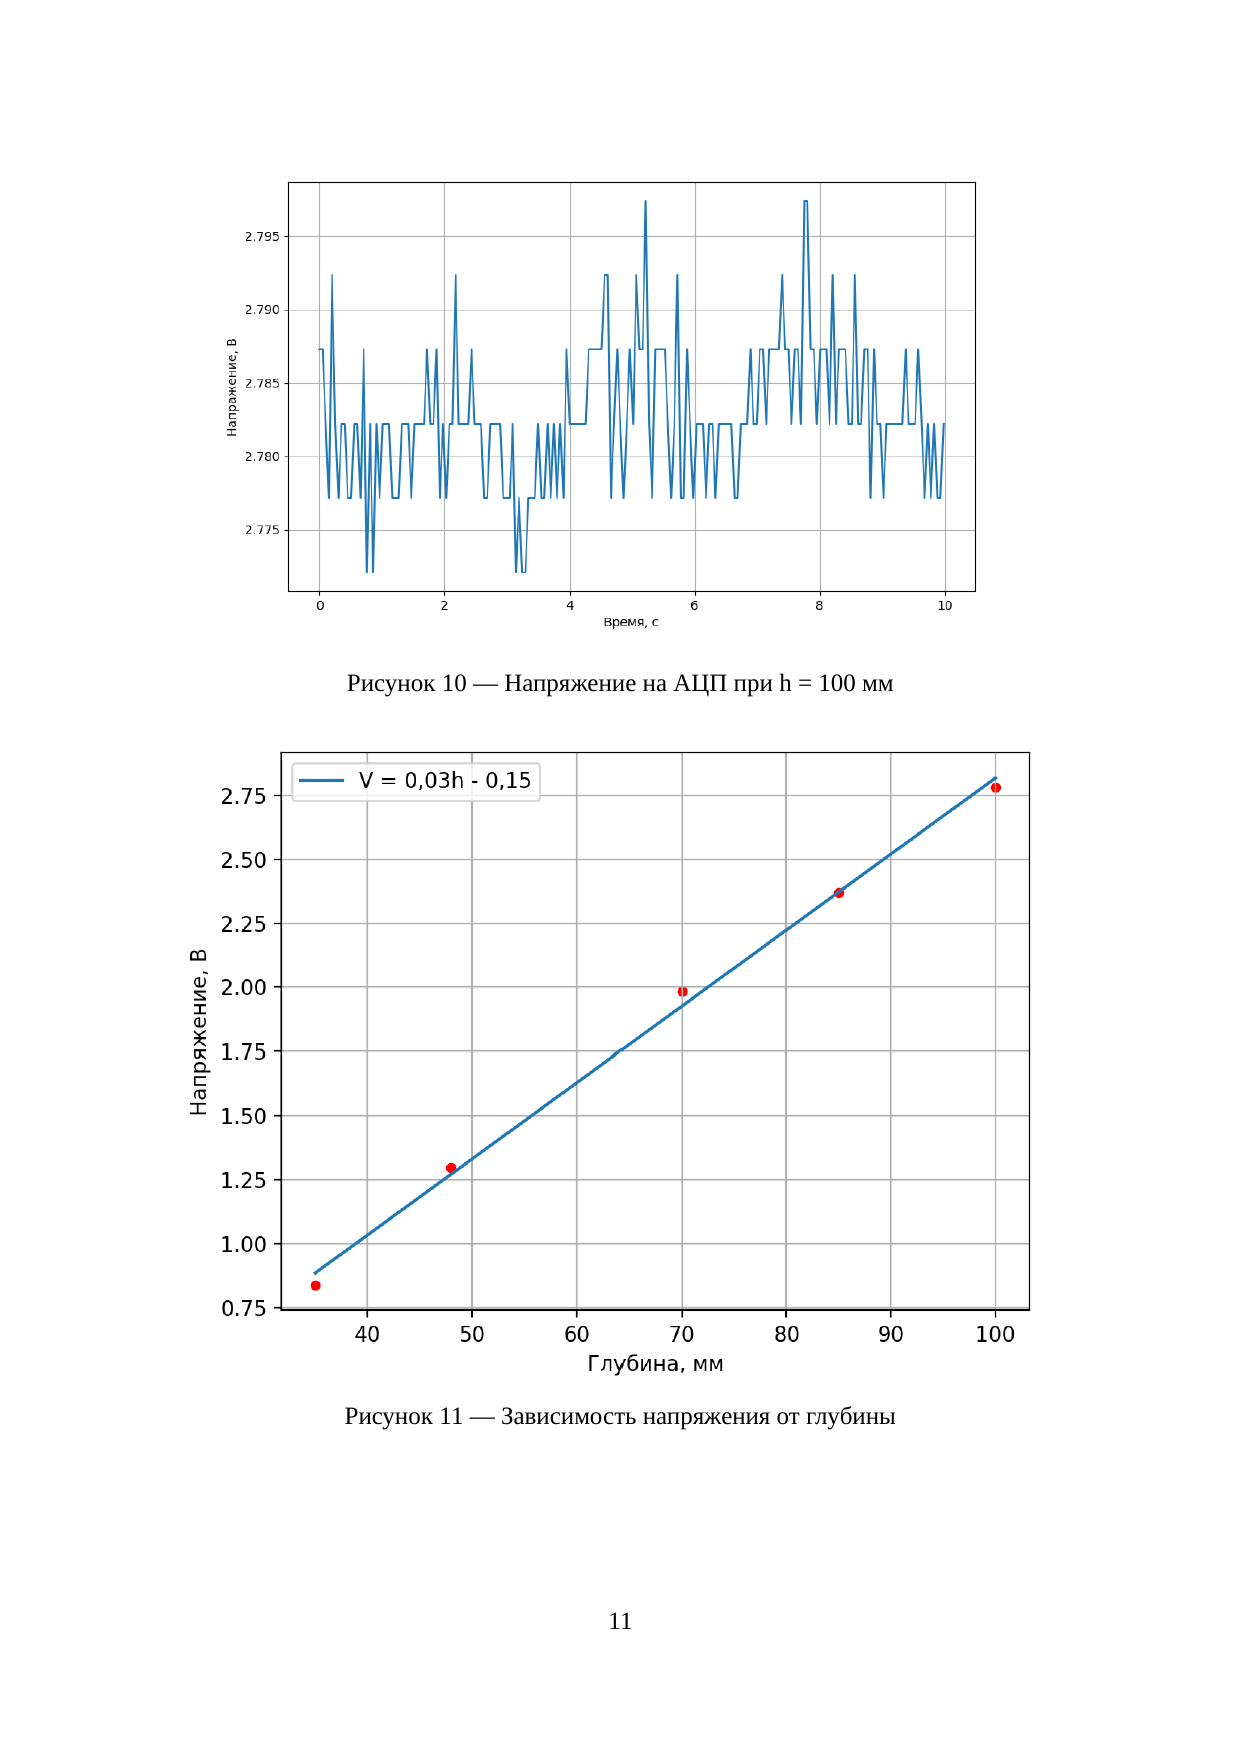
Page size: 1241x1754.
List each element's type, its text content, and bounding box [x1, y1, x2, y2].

picture [175, 725, 1066, 1382]
picture [177, 118, 1063, 649]
text Рисунок 11 — Зависимость напряжения от глубины [118, 1401, 1122, 1430]
text Рисунок 10 — Напряжение на АЦП при h = 100 мм [118, 668, 1122, 697]
